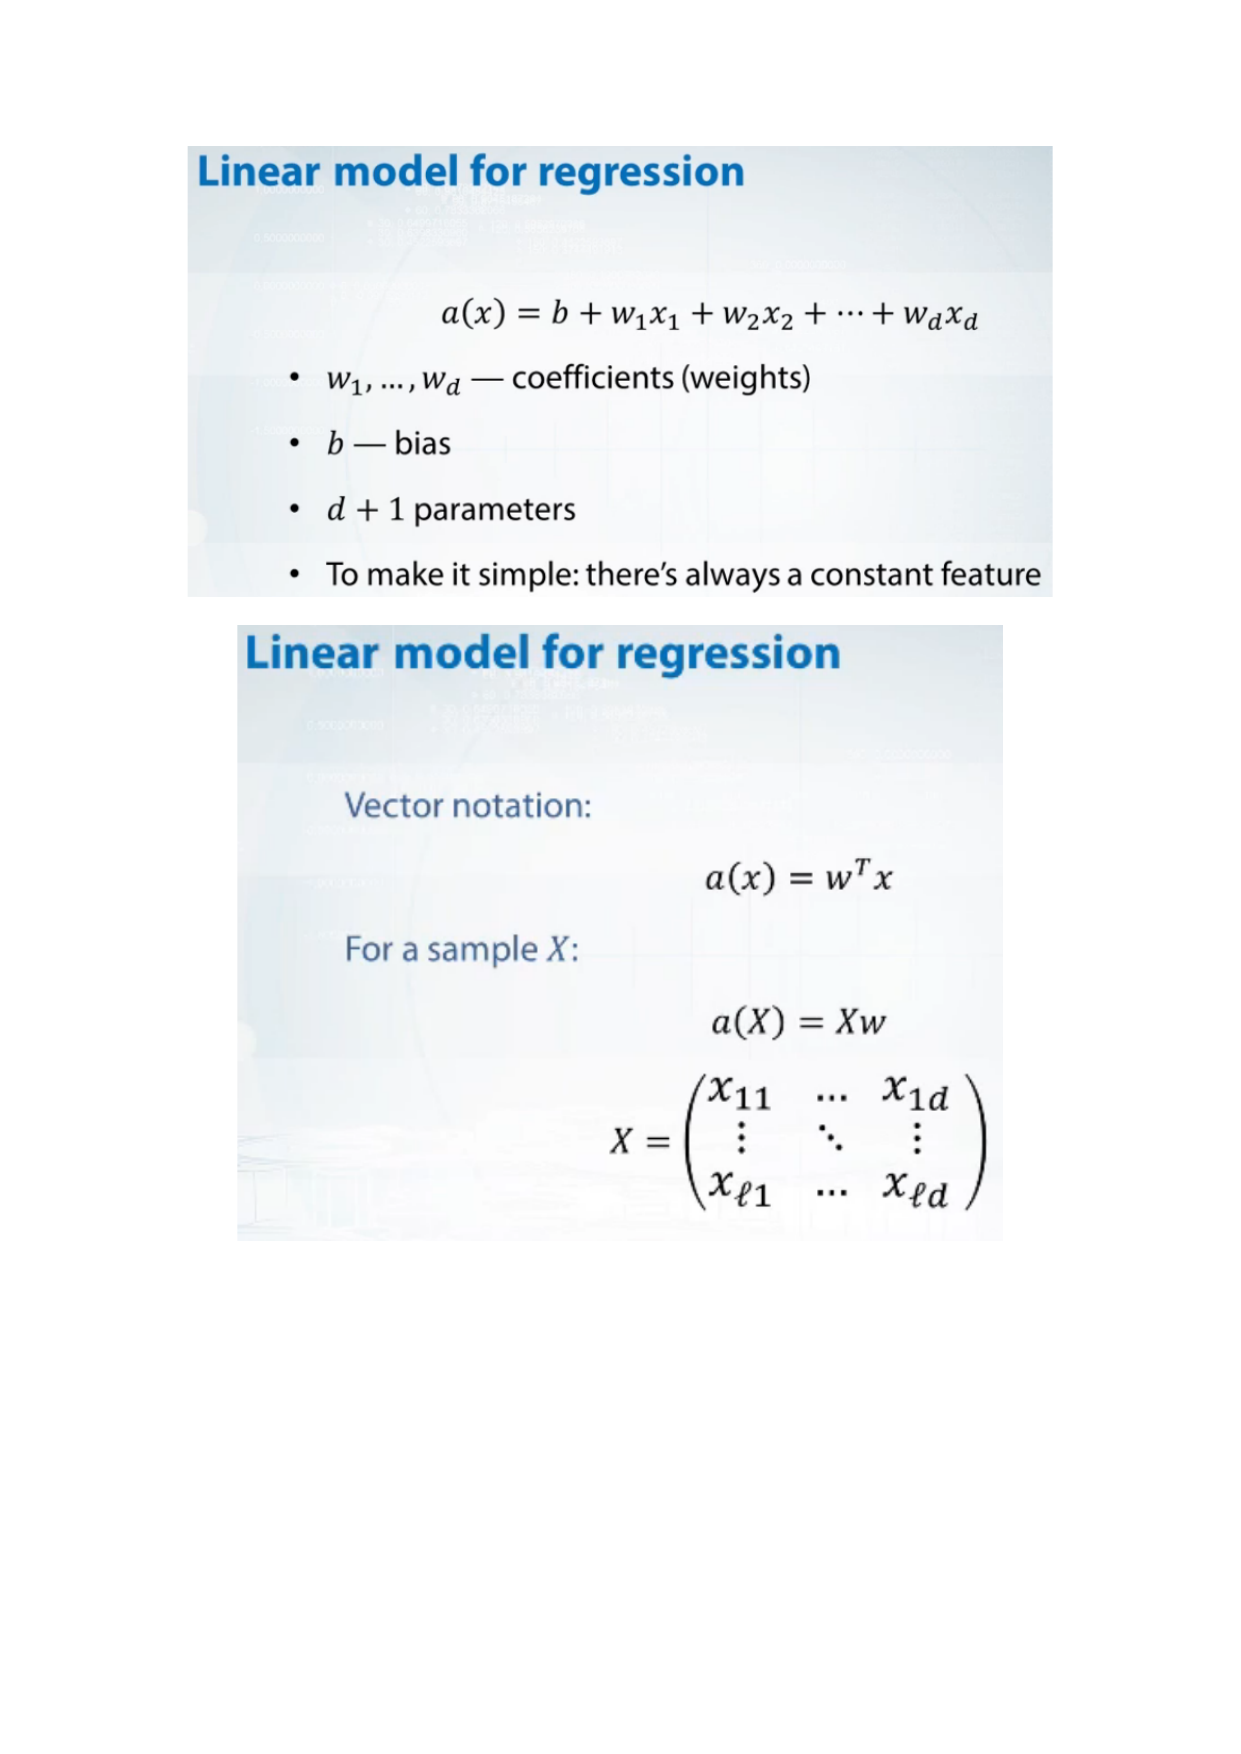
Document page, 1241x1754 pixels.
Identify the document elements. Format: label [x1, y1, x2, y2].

picture [237, 625, 1003, 1241]
picture [187, 146, 1053, 597]
